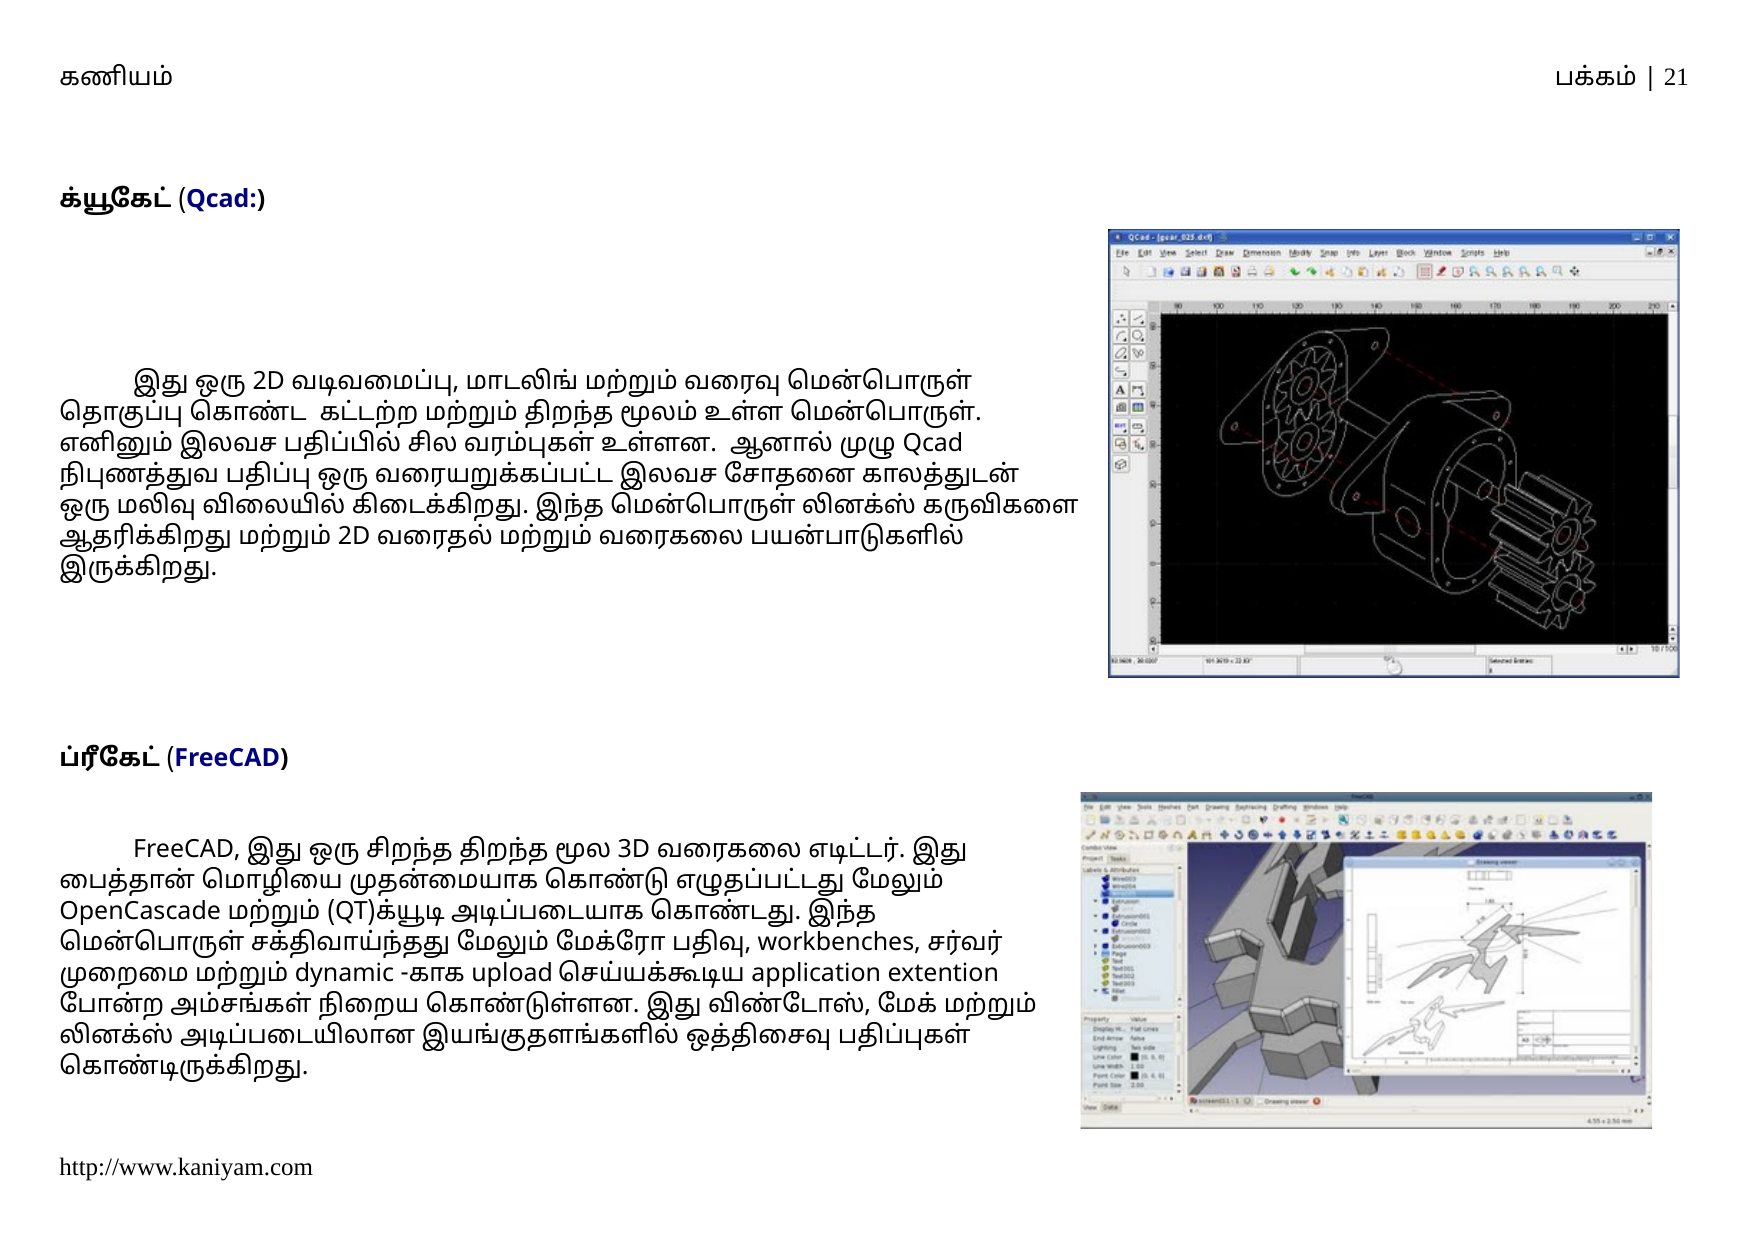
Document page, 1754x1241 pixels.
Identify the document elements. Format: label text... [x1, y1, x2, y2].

text ப்ரீகேட் (FreeCAD) [59, 740, 1695, 776]
picture [1108, 229, 1680, 678]
text க்யூகேட் (Qcad:) [59, 181, 1695, 217]
picture [1080, 792, 1653, 1129]
text இது ஒரு 2D வடிவமைப்பு, மாடலிங் மற்றும் வரைவு மென்பொருள் தொகுப்பு கொண்ட கட்டற்ற மற்றும் திறந்த மூலம் உள்ள மென்பொருள். எனினும் இலவச பதிப்பில் சில வரம்புகள் உள்ளன. ஆனால் முழு Qcad நிபுணத்துவ பதிப்பு ஒரு வரையறுக்கப்பட்ட இலவச சோதனை காலத்துடன் ஒரு மலிவு விலையில் கிடைக்கிறது. இந்த மென்பொருள் லினக்ஸ் கருவிகளை ஆதரிக்கிறது மற்றும் 2D வரைதல் மற்றும் வரைகலை பயன்பாடுகளில் இருக்கிறது. [59, 367, 1108, 584]
text [1653, 836, 1695, 1084]
text FreeCAD, இது ஒரு சிறந்த திறந்த மூல 3D வரைகலை எடிட்டர். இது பைத்தான் மொழியை முதன்மையாக கொண்டு எழுதப்பட்டது மேலும் OpenCascade மற்றும் (QT)க்யூடி அடிப்படையாக கொண்டது. இந்த மென்பொருள் சக்திவாய்ந்தது மேலும் மேக்ரோ பதிவு, workbenches, சர்வர் முறைமை மற்றும் dynamic -காக uploadசெய்யக்கூடிய application extention போன்ற அம்சங்கள் நிறைய கொண்டுள்ளன. இது விண்டோஸ், மேக் மற்றும் லினக்ஸ் அடிப்படையிலான இயங்குதளங்களில் ஒத்திசைவு பதிப்புகள் கொண்டிருக்கிறது. [59, 836, 1080, 1084]
